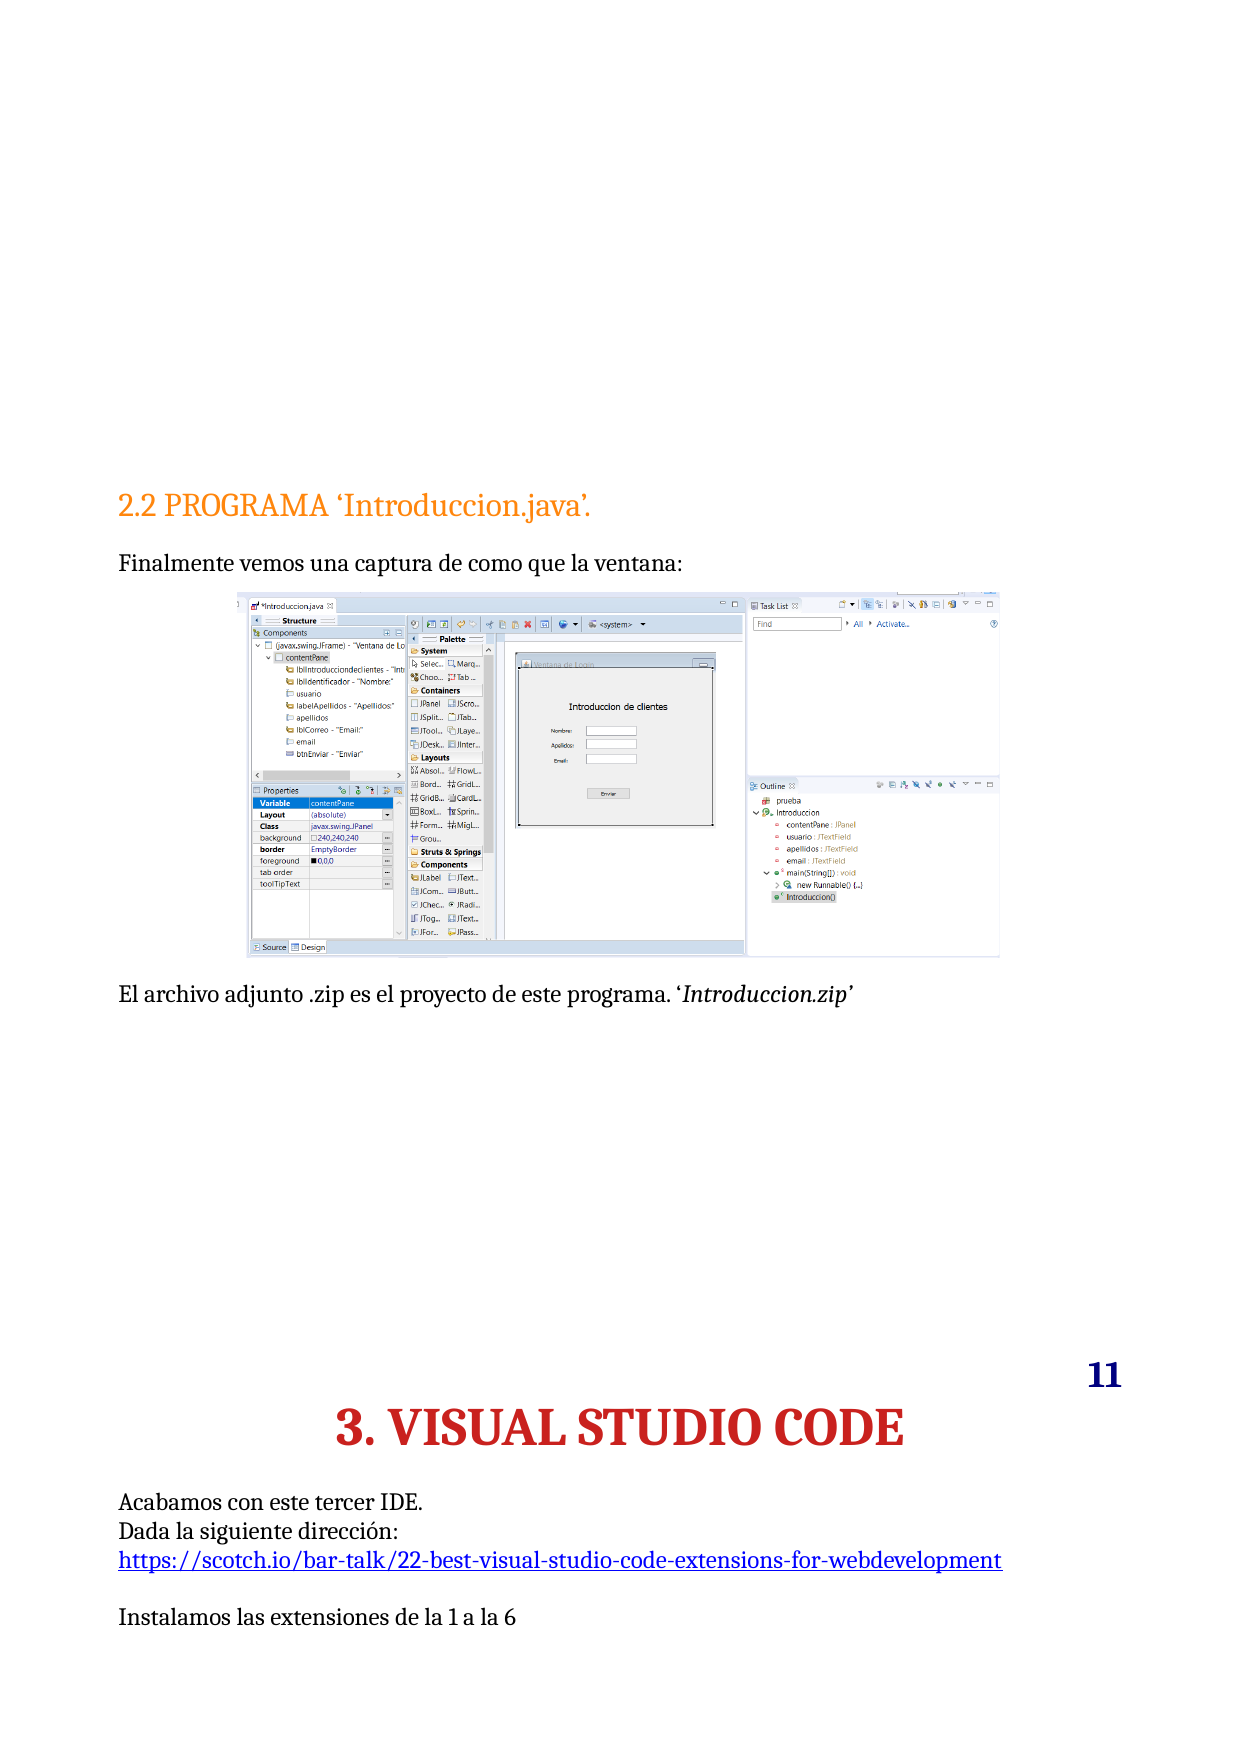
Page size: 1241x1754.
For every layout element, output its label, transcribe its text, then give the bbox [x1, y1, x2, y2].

text Instalamos las extensiones de la 1 a la 6 [118, 1603, 1122, 1632]
text 3. VISUAL STUDIO CODE [118, 1397, 1122, 1459]
text https://scotch.io/bar-talk/22-best-visual-studio-code-extensions-for-webdevelopment [118, 1546, 1122, 1574]
text Dada la siguiente dirección: [118, 1517, 1122, 1546]
picture [237, 592, 1000, 958]
text 11 [118, 1354, 1122, 1397]
text El archivo adjunto .zip es el proyecto de este programa. ‘Introduccion.zip’ [118, 980, 1122, 1009]
text Acabamos con este tercer IDE. [118, 1488, 1122, 1517]
text Finalmente vemos una captura de como que la ventana: [118, 549, 1122, 578]
text 2.2 PROGRAMA ‘Introduccion.java’. [118, 487, 1122, 525]
